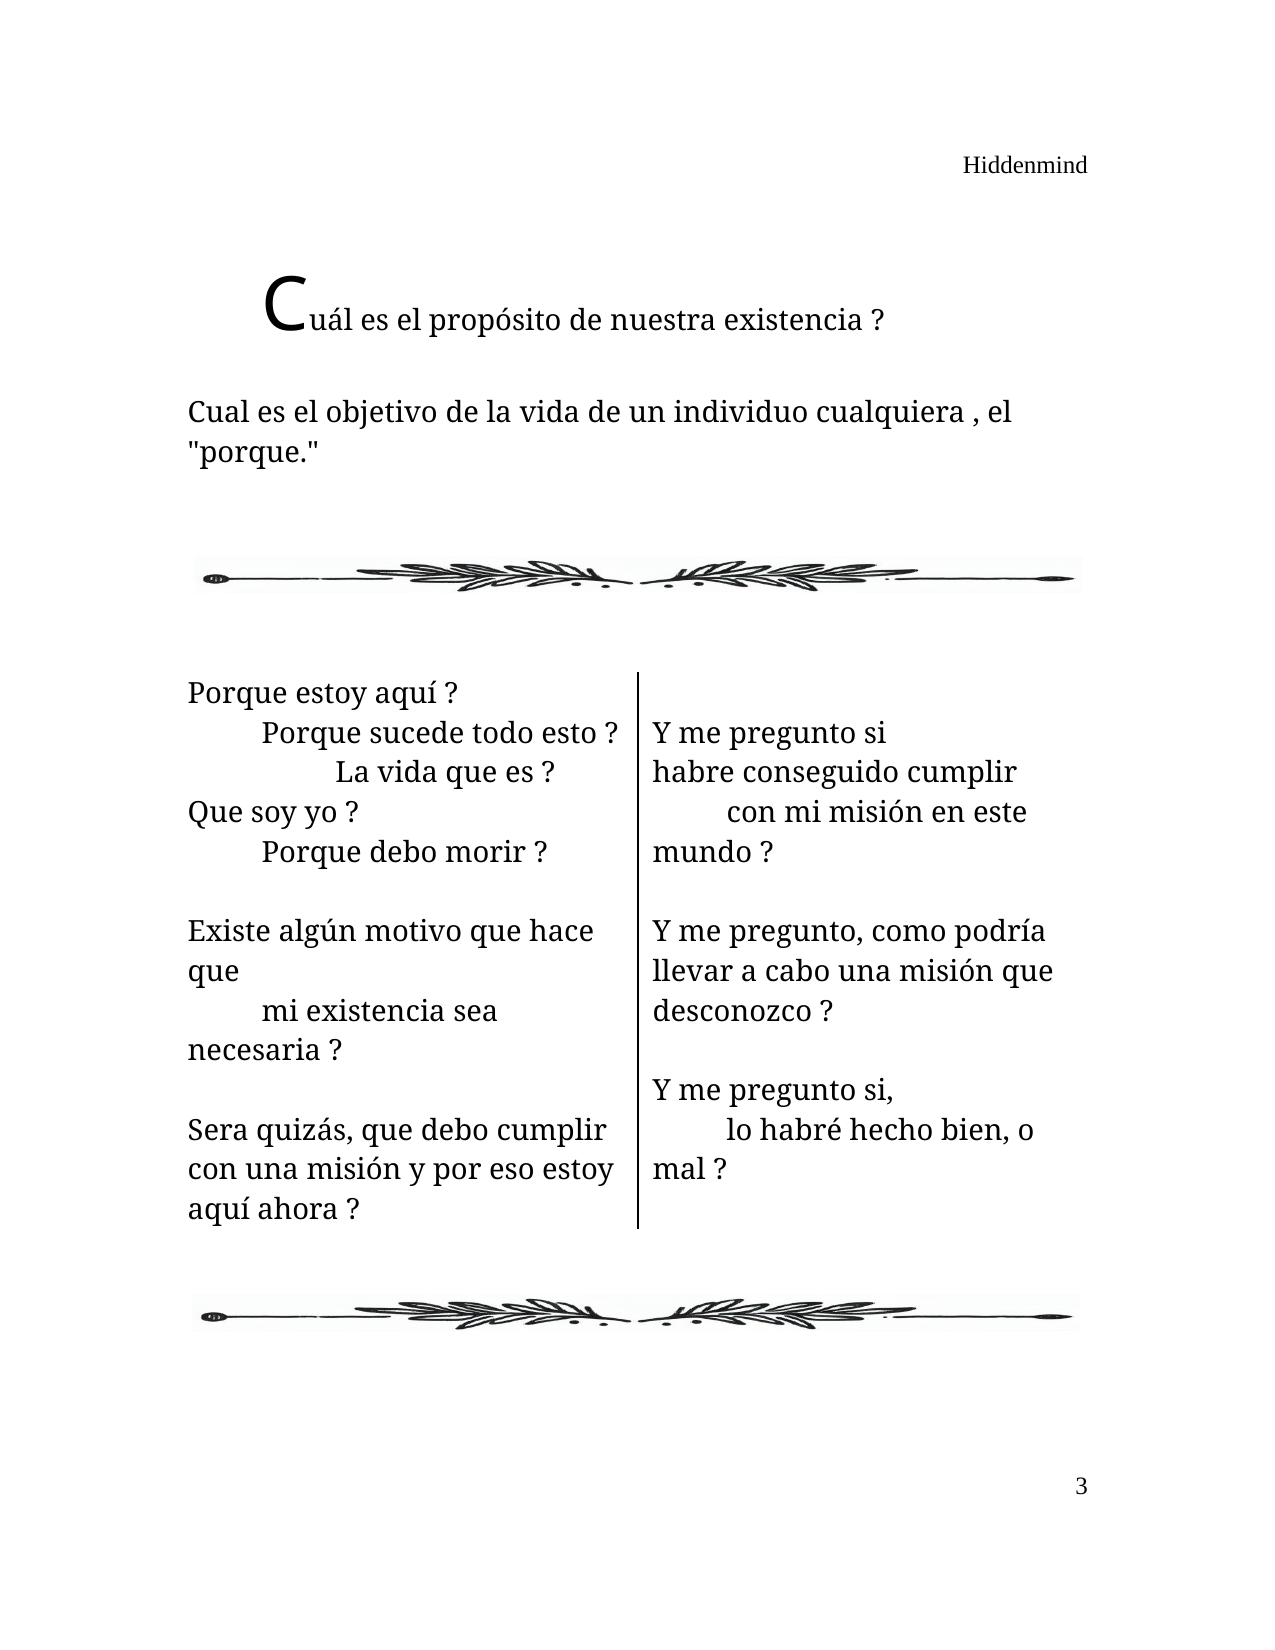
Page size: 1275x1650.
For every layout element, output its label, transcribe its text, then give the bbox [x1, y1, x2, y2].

text Existe algún motivo que hace que [187, 910, 622, 990]
picture [191, 1294, 1081, 1331]
text Cuál es el propósito de nuestra existencia ? [187, 250, 1087, 352]
text Porque debo morir ? [187, 831, 622, 871]
text con mi misión en este mundo ? [652, 791, 1087, 871]
text Porque estoy aquí ? [187, 672, 622, 712]
text Y me pregunto si [652, 712, 1087, 752]
picture [193, 556, 1083, 593]
text Y me pregunto, como podría llevar a cabo una misión que desconozco ? [652, 910, 1087, 1029]
text mi existencia sea necesaria ? [187, 990, 622, 1069]
text La vida que es ? [187, 752, 622, 791]
text lo habré hecho bien, o mal ? [652, 1109, 1087, 1188]
text Cual es el objetivo de la vida de un individuo cualquiera , el "porque." [187, 392, 1087, 471]
text habre conseguido cumplir [652, 752, 1087, 791]
text Que soy yo ? [187, 791, 622, 831]
text Porque sucede todo esto ? [187, 712, 622, 752]
text Y me pregunto si, [652, 1069, 1087, 1109]
text Sera quizás, que debo cumplir con una misión y por eso estoy aquí ahora ? [187, 1109, 622, 1228]
